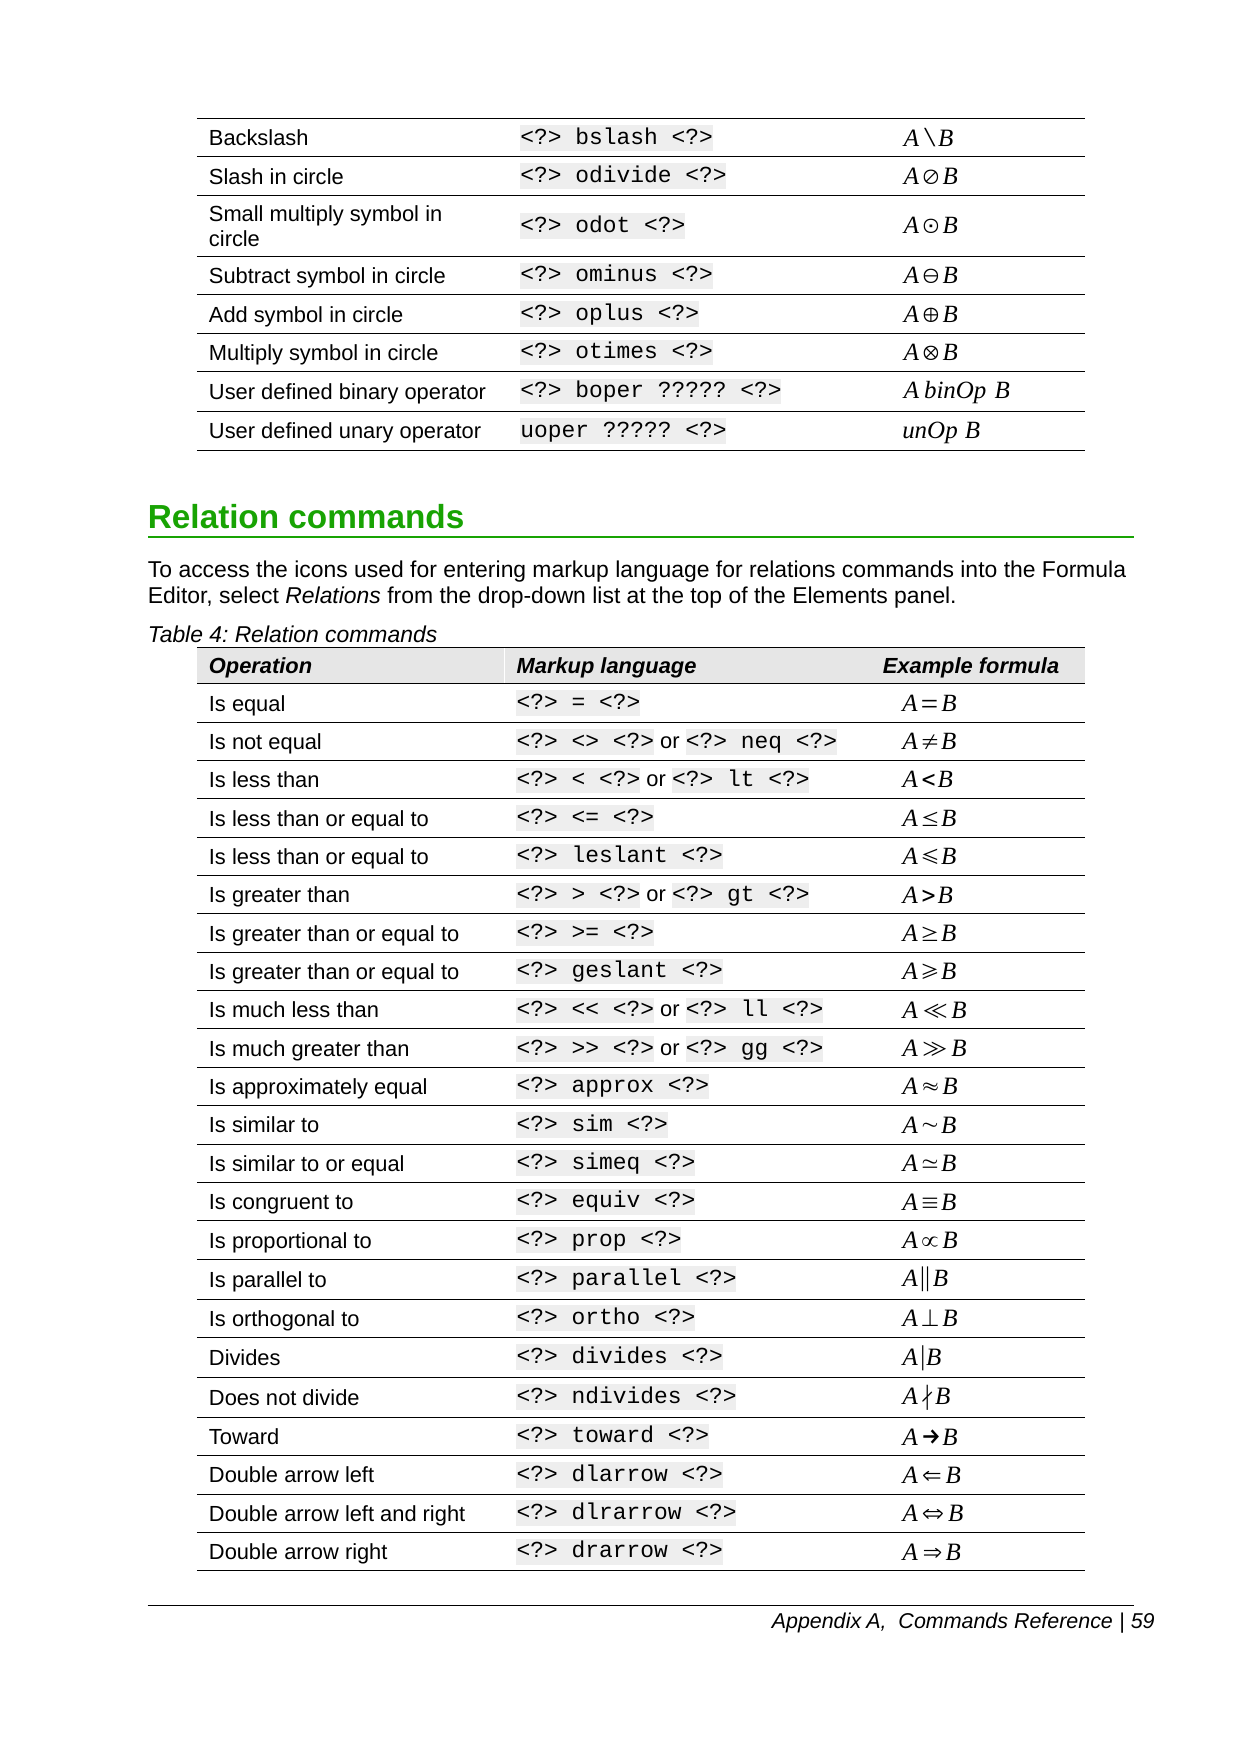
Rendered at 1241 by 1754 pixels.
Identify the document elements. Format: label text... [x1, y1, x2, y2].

table_cell Multiply symbol in circle [197, 334, 508, 371]
table_header Example formula [871, 648, 1085, 683]
table_cell Is much greater than [197, 1029, 504, 1067]
table_cell Subtract symbol in circle [197, 257, 508, 294]
text To access the icons used for entering markup language for relations commands into the Formula Editor, select Relations from the drop-down list at the top of the Elements panel. [148, 556, 1134, 608]
table_header Markup language [505, 648, 871, 683]
table_cell <?> >= <?> [505, 914, 871, 952]
table_cell [871, 914, 1085, 952]
table_cell [873, 334, 1085, 371]
table_cell Is proportional to [197, 1221, 504, 1259]
table_cell Add symbol in circle [197, 295, 508, 333]
table_cell Toward [197, 1418, 504, 1455]
table_cell Is not equal [197, 723, 504, 760]
table_cell <?> = <?> [505, 684, 871, 722]
table_cell [871, 684, 1085, 722]
table_cell [871, 723, 1085, 760]
table_cell [873, 119, 1085, 156]
table_cell [871, 1378, 1085, 1417]
table_cell [871, 1456, 1085, 1493]
table_cell <?> geslant <?> [505, 953, 871, 990]
table_cell <?> ortho <?> [505, 1300, 871, 1337]
table_cell <?> << <?> or <?> ll <?> [505, 991, 871, 1028]
table_cell uoper ????? <?> [509, 412, 872, 450]
text Table 4: Relation commands [148, 621, 1134, 647]
table_cell <?> divides <?> [505, 1338, 871, 1377]
table_cell [871, 1260, 1085, 1298]
table_cell Is greater than or equal to [197, 914, 504, 952]
table_cell [871, 991, 1085, 1028]
table_cell [873, 372, 1085, 411]
table_cell Does not divide [197, 1378, 504, 1417]
table_cell <?> odivide <?> [509, 157, 872, 195]
table_cell [871, 799, 1085, 837]
table_cell Double arrow left and right [197, 1495, 504, 1532]
table_cell [871, 1221, 1085, 1259]
table_cell <?> prop <?> [505, 1221, 871, 1259]
table_cell Double arrow right [197, 1533, 504, 1570]
table_cell [871, 1338, 1085, 1377]
table_cell <?> ndivides <?> [505, 1378, 871, 1417]
table_cell Is similar to [197, 1106, 504, 1143]
table_cell User defined binary operator [197, 372, 508, 411]
table_cell [873, 412, 1085, 450]
table_cell <?> parallel <?> [505, 1260, 871, 1298]
table_cell [871, 953, 1085, 990]
table_cell <?> dlarrow <?> [505, 1456, 871, 1493]
table_cell <?> toward <?> [505, 1418, 871, 1455]
table_cell <?> sim <?> [505, 1106, 871, 1143]
table_cell <?> dlrarrow <?> [505, 1495, 871, 1532]
table_cell Is orthogonal to [197, 1300, 504, 1337]
table_cell Slash in circle [197, 157, 508, 195]
table_cell [871, 1106, 1085, 1143]
table_cell <?> > <?> or <?> gt <?> [505, 876, 871, 913]
table_cell Is greater than or equal to [197, 953, 504, 990]
table_cell Is much less than [197, 991, 504, 1028]
table_cell Is congruent to [197, 1183, 504, 1220]
table_cell [871, 1418, 1085, 1455]
table_cell <?> otimes <?> [509, 334, 872, 371]
table_cell Is less than or equal to [197, 799, 504, 837]
table_cell Backslash [197, 119, 508, 156]
table_cell <?> approx <?> [505, 1068, 871, 1105]
table_cell <?> equiv <?> [505, 1183, 871, 1220]
table_cell Is greater than [197, 876, 504, 913]
table_cell [871, 1183, 1085, 1220]
table_cell [871, 1068, 1085, 1105]
table_cell <?> leslant <?> [505, 838, 871, 875]
table_cell <?> boper ????? <?> [509, 372, 872, 411]
table_cell [873, 157, 1085, 195]
table_cell [871, 838, 1085, 875]
table_cell Is similar to or equal [197, 1145, 504, 1182]
table_cell [873, 196, 1085, 256]
table_cell Divides [197, 1338, 504, 1377]
table_cell <?> <= <?> [505, 799, 871, 837]
subtitle Relation commands [148, 497, 1134, 536]
table_cell <?> >> <?> or <?> gg <?> [505, 1029, 871, 1067]
table_cell Small multiply symbol in circle [197, 196, 508, 256]
table_cell <?> < <?> or <?> lt <?> [505, 761, 871, 798]
table_cell Is parallel to [197, 1260, 504, 1298]
table_cell User defined unary operator [197, 412, 508, 450]
table_cell Is approximately equal [197, 1068, 504, 1105]
table_cell <?> ominus <?> [509, 257, 872, 294]
table_cell Is equal [197, 684, 504, 722]
table_cell [871, 876, 1085, 913]
table_cell [873, 257, 1085, 294]
table_cell [871, 761, 1085, 798]
table_cell Is less than [197, 761, 504, 798]
table_cell Is less than or equal to [197, 838, 504, 875]
table_cell <?> odot <?> [509, 196, 872, 256]
table_cell <?> drarrow <?> [505, 1533, 871, 1570]
table_cell [871, 1495, 1085, 1532]
table_cell <?> oplus <?> [509, 295, 872, 333]
table_cell <?> <> <?> or <?> neq <?> [505, 723, 871, 760]
table_cell <?> bslash <?> [509, 119, 872, 156]
table_cell [871, 1145, 1085, 1182]
table_cell Double arrow left [197, 1456, 504, 1493]
table_cell [871, 1029, 1085, 1067]
table_header Operation [197, 648, 504, 683]
table_cell [871, 1300, 1085, 1337]
table_cell [873, 295, 1085, 333]
table_cell <?> simeq <?> [505, 1145, 871, 1182]
table_cell [871, 1533, 1085, 1570]
